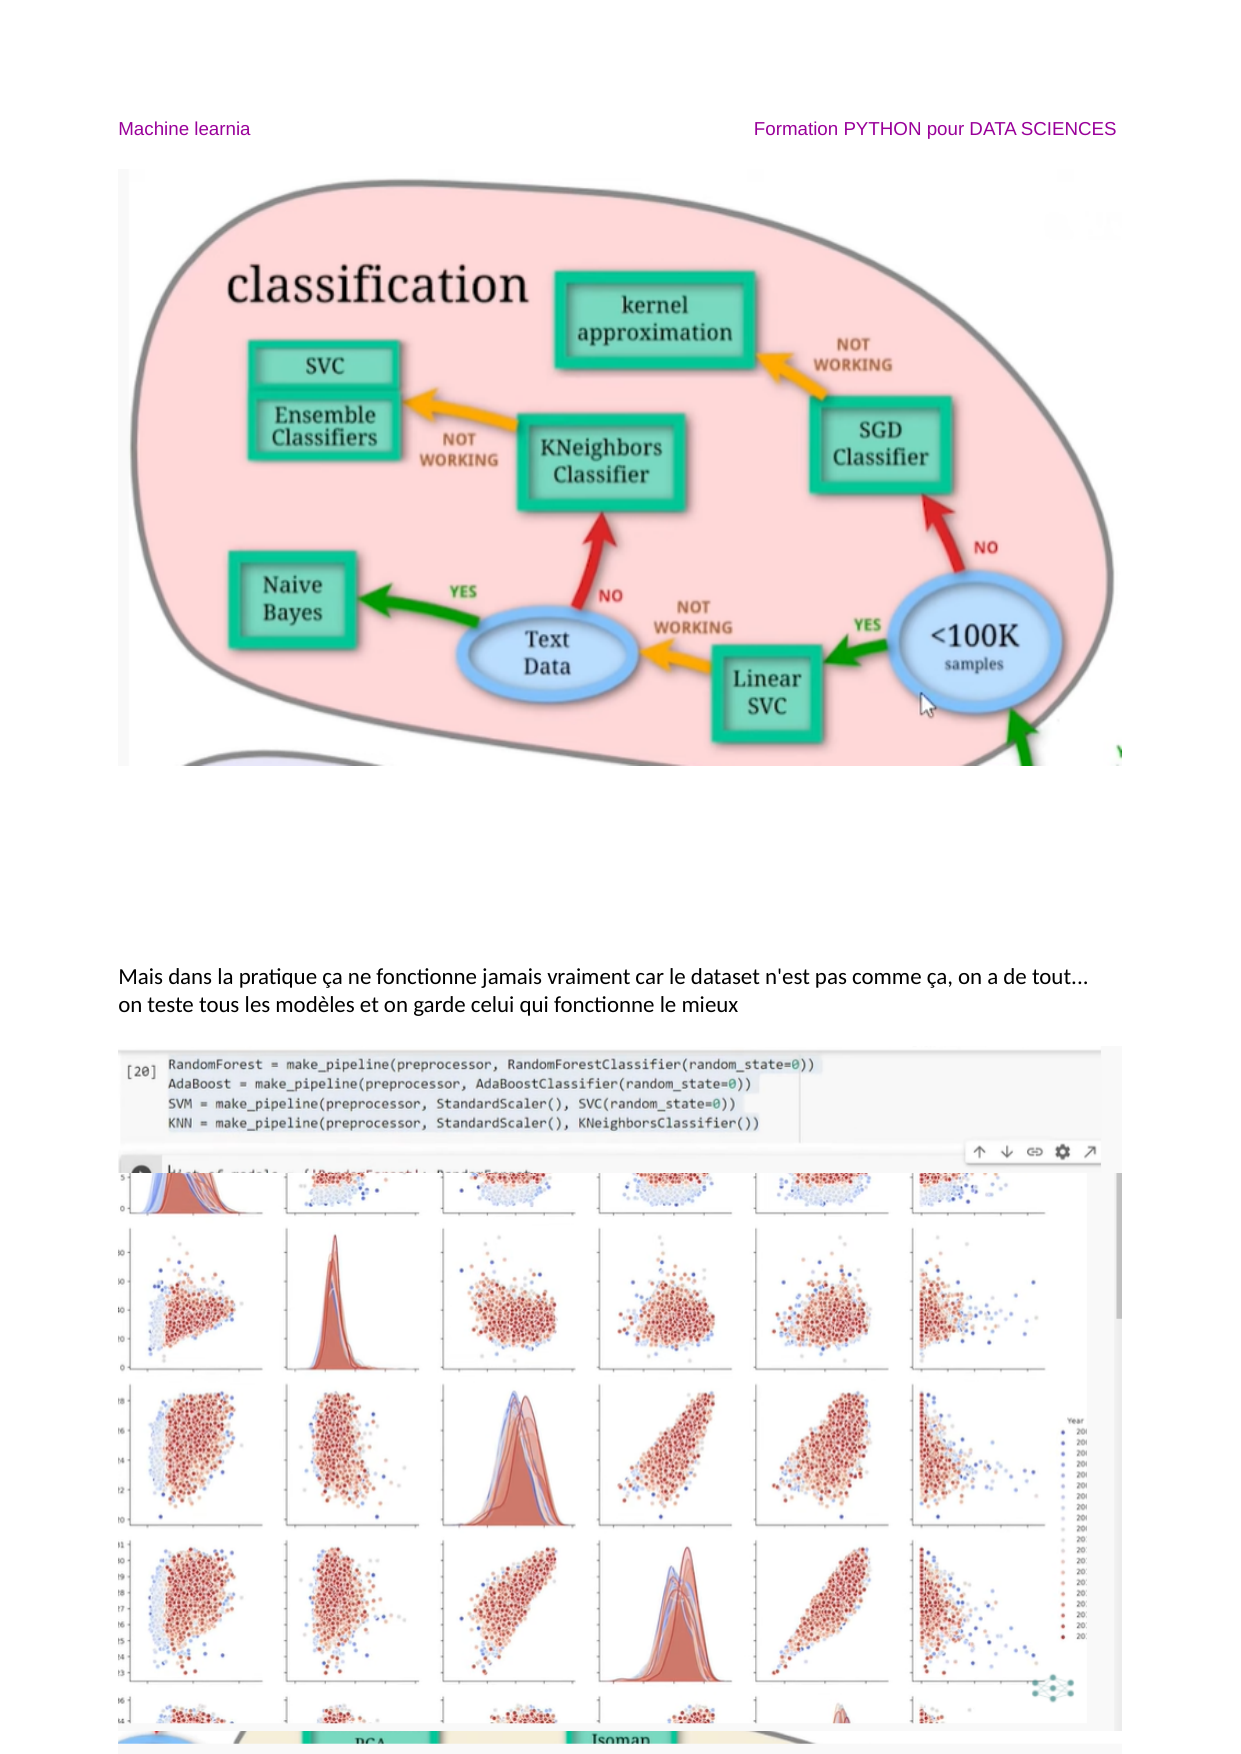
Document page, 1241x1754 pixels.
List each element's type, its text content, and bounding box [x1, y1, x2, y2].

picture [118, 1046, 1122, 1754]
text on teste tous les modèles et on garde celui qui fonctionne le mieux [118, 990, 1122, 1018]
text Mais dans la pratique ça ne fonctionne jamais vraiment car le dataset n'est pas comme ça, on a de tout... [118, 962, 1122, 990]
picture [118, 169, 1122, 766]
